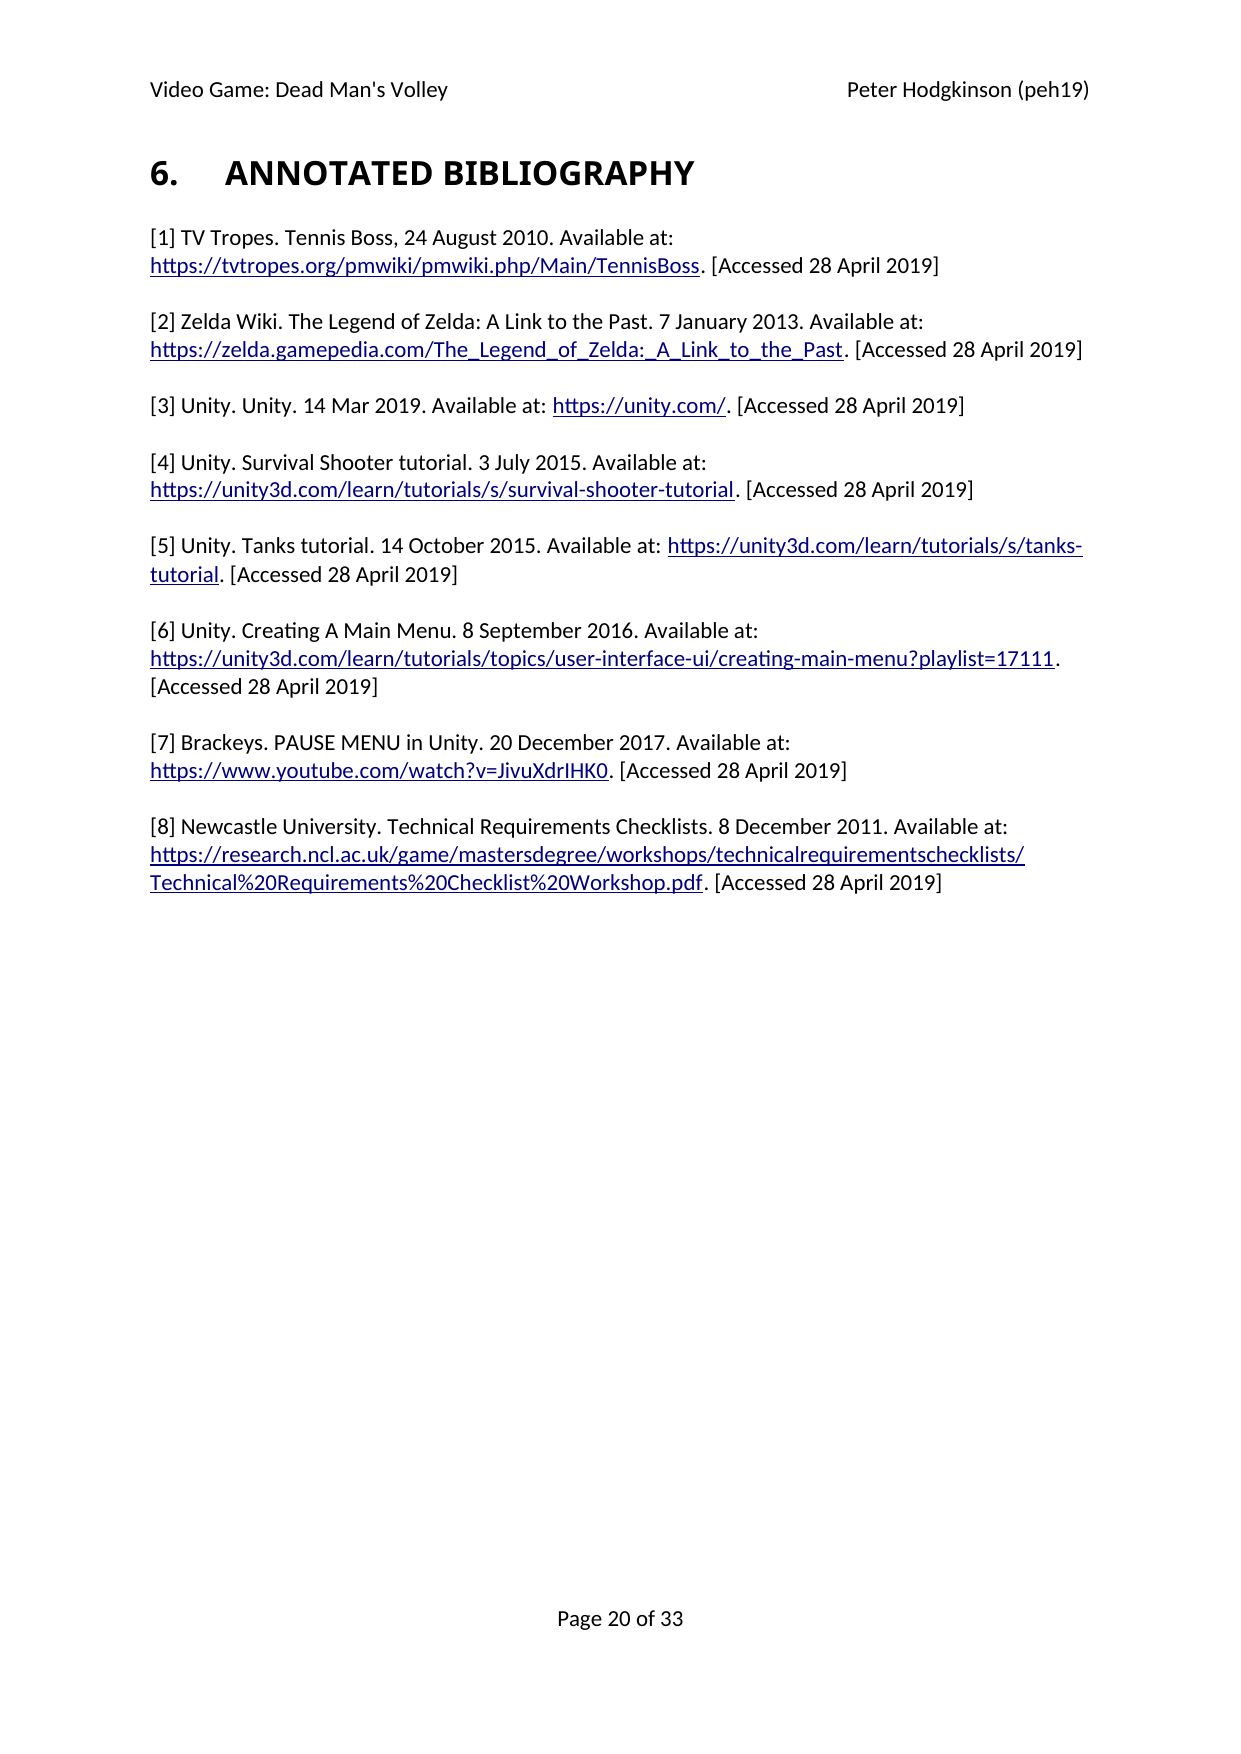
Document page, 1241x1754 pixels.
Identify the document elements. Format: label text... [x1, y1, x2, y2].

subtitle 6. ANNOTATED BIBLIOGRAPHY [150, 150, 1090, 195]
text [6] Unity. Creating A Main Menu. 8 September 2016. Available at: https://unity3d.com/learn/tutorials/topics/user-interface-ui/creating-main-menu?playlist=17111. [Accessed 28 April 2019] [150, 616, 1090, 700]
text [1] TV Tropes. Tennis Boss, 24 August 2010. Available at: https://tvtropes.org/pmwiki/pmwiki.php/Main/TennisBoss. [Accessed 28 April 2019] [150, 223, 1090, 279]
text [2] Zelda Wiki. The Legend of Zelda: A Link to the Past. 7 January 2013. Available at: https://zelda.gamepedia.com/The_Legend_of_Zelda:_A_Link_to_the_Past. [Accessed 28 April 2019] [150, 307, 1090, 363]
text https://research.ncl.ac.uk/game/mastersdegree/workshops/technicalrequirementschecklists/Technical%20Requirements%20Checklist%20Workshop.pdf. [Accessed 28 April 2019] [150, 840, 1090, 896]
text [3] Unity. Unity. 14 Mar 2019. Available at: https://unity.com/. [Accessed 28 April 2019] [150, 392, 1090, 419]
text [8] Newcastle University. Technical Requirements Checklists. 8 December 2011. Available at: [150, 812, 1090, 840]
text [4] Unity. Survival Shooter tutorial. 3 July 2015. Available at: https://unity3d.com/learn/tutorials/s/survival-shooter-tutorial. [Accessed 28 April 2019] [150, 448, 1090, 504]
text [5] Unity. Tanks tutorial. 14 October 2015. Available at: https://unity3d.com/learn/tutorials/s/tanks-tutorial. [Accessed 28 April 2019] [150, 532, 1090, 588]
text [7] Brackeys. PAUSE MENU in Unity. 20 December 2017. Available at: https://www.youtube.com/watch?v=JivuXdrIHK0. [Accessed 28 April 2019] [150, 728, 1090, 784]
